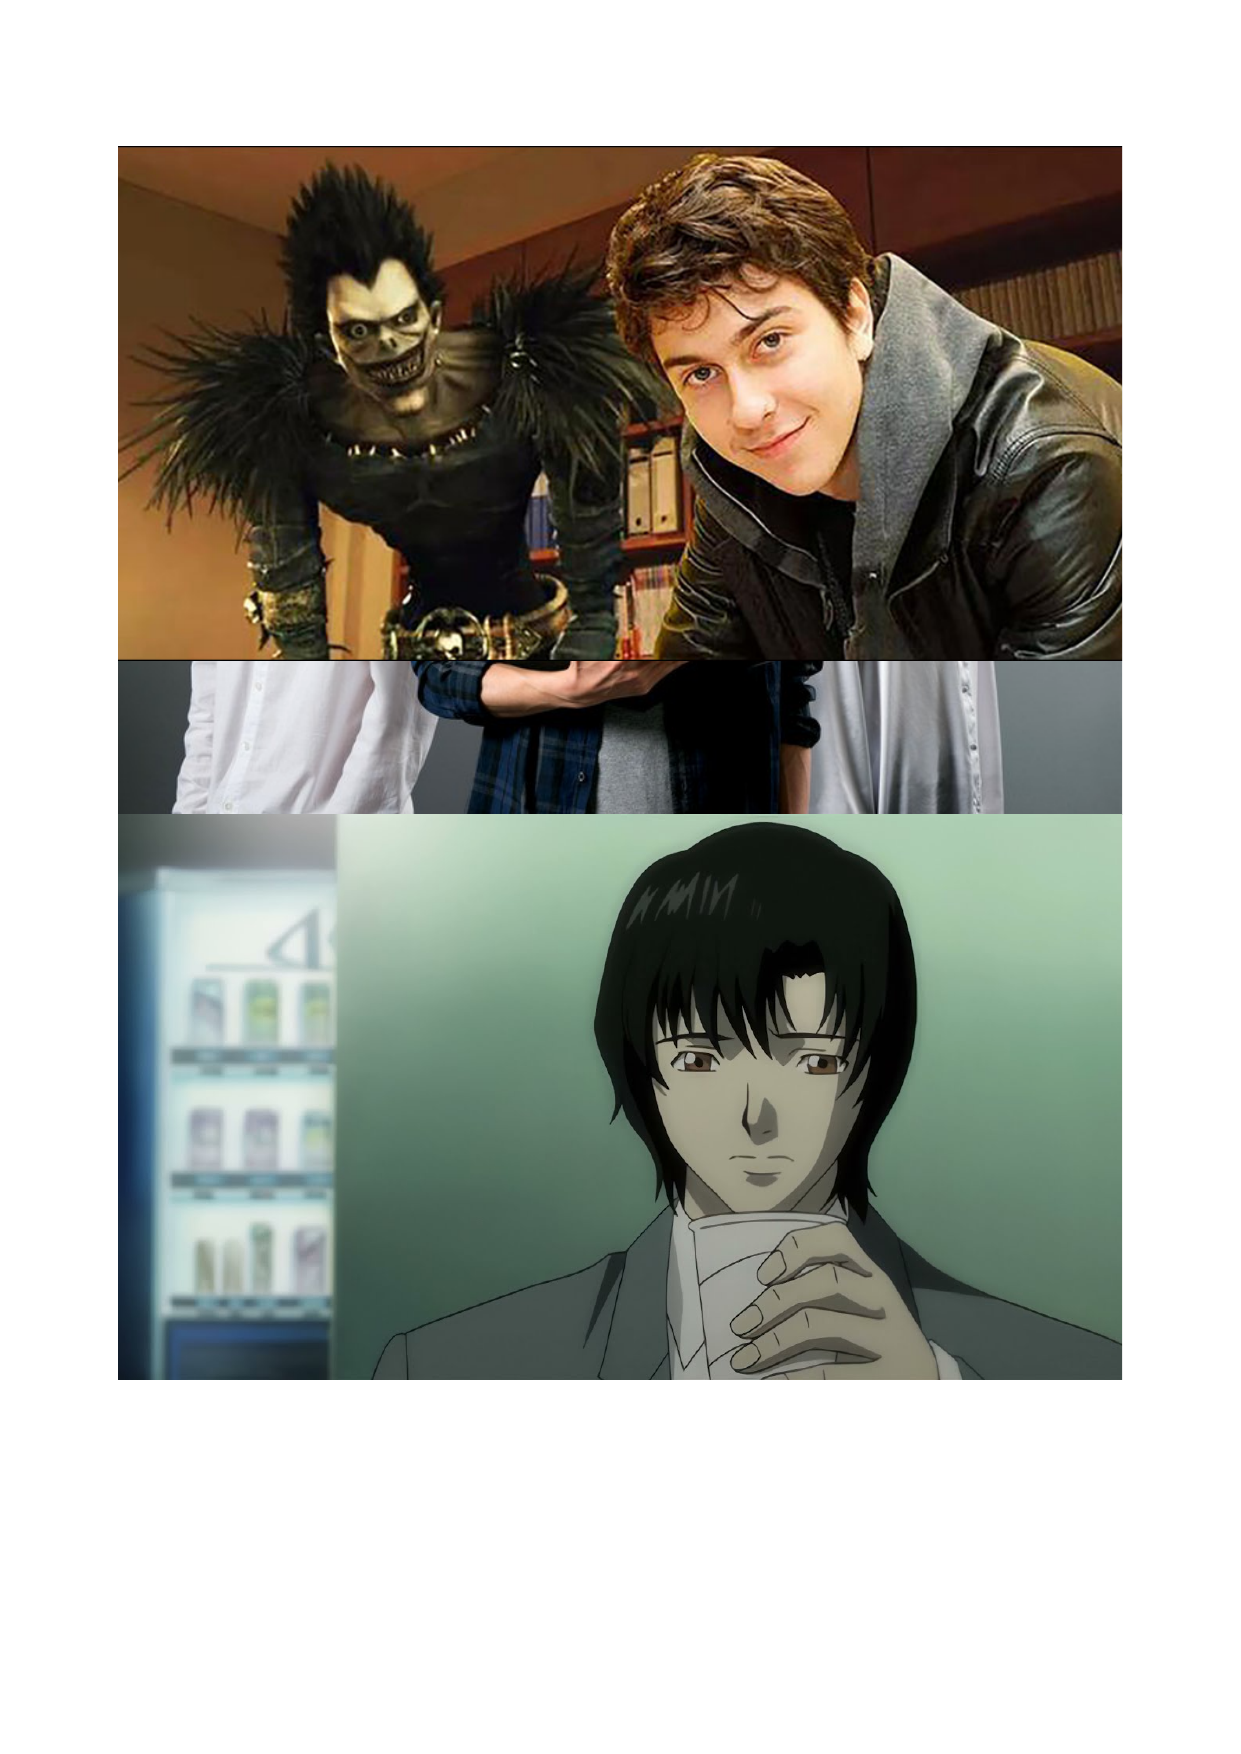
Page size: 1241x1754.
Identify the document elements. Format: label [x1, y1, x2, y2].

picture [118, 146, 1123, 1380]
